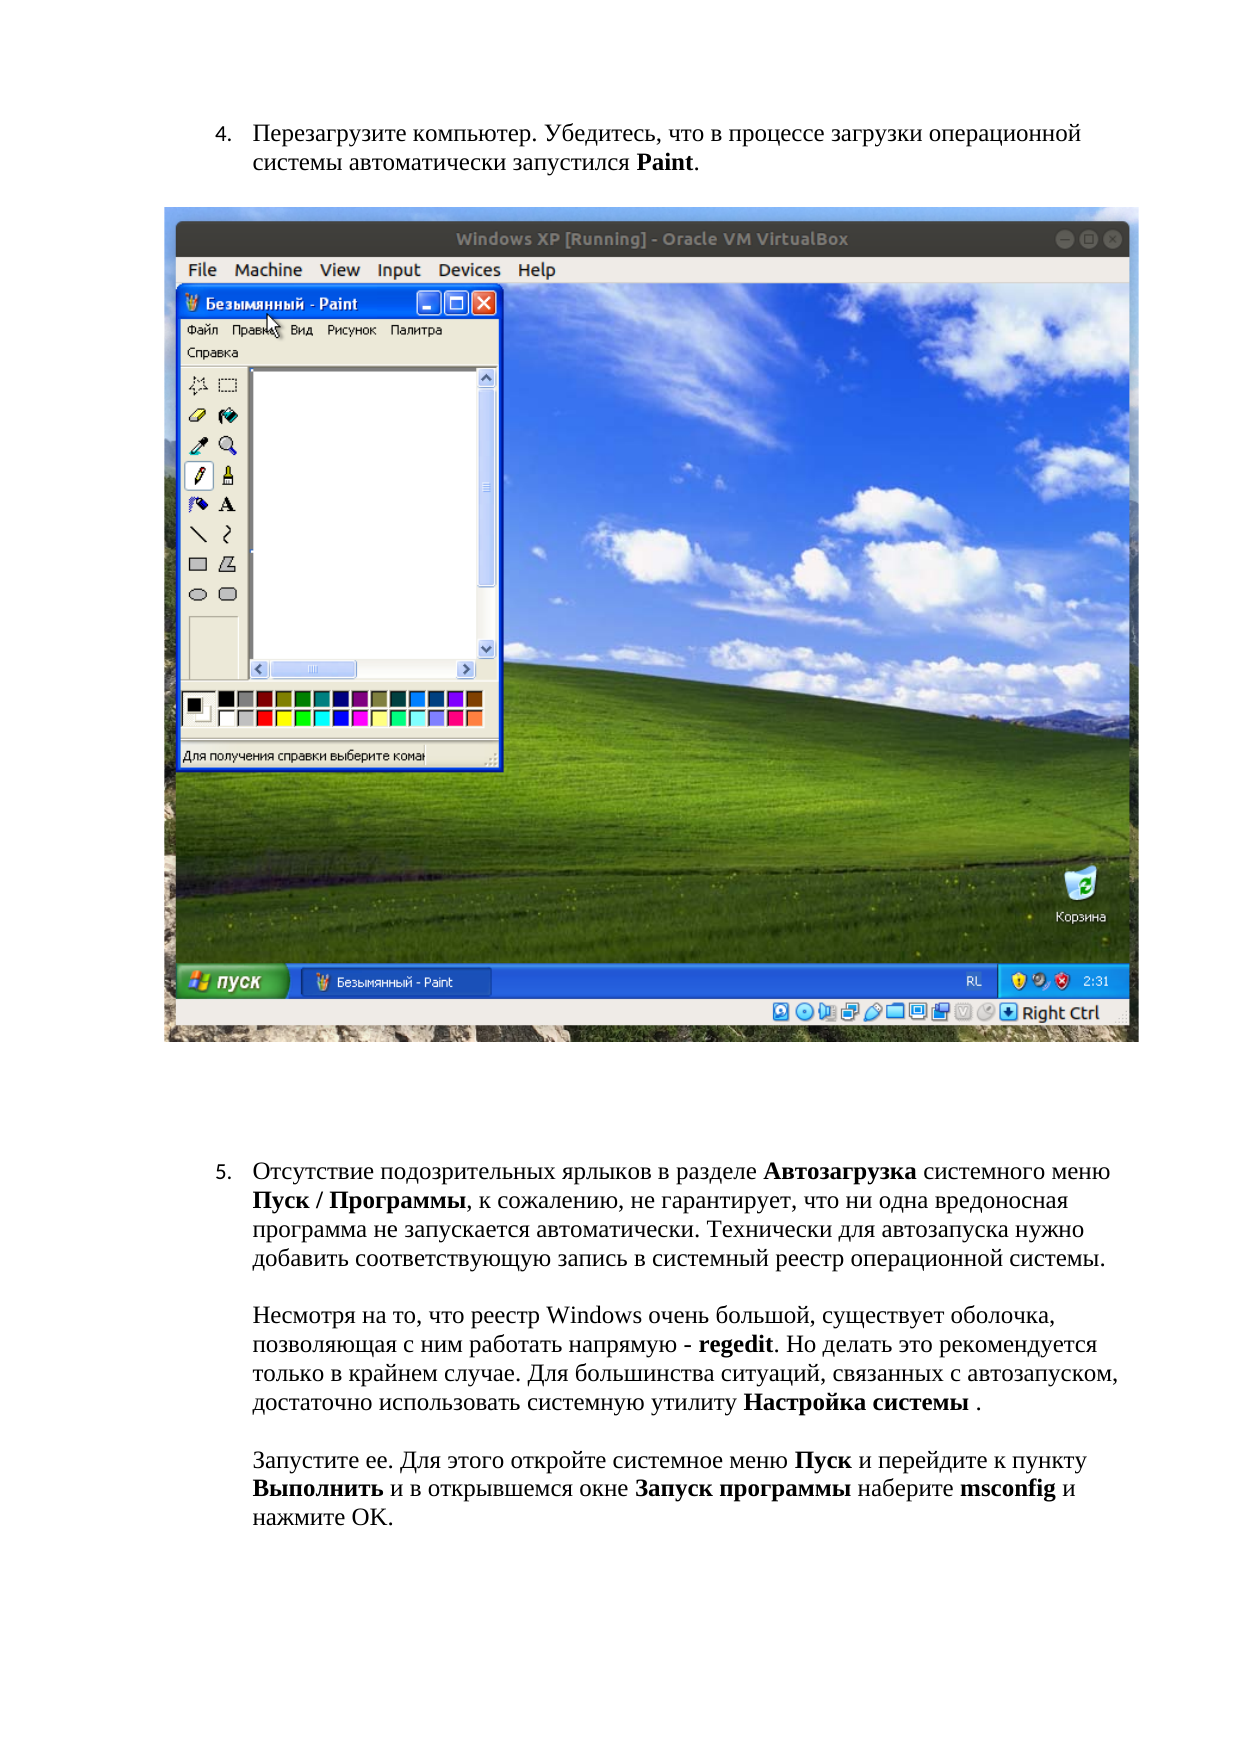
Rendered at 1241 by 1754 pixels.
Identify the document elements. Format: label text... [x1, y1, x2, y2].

text Запустите ее. Для этого откройте системное меню Пуск и перейдите к пункту Выполнить и в открывшемся окне Запуск программы наберите msconfig и нажмите OK. [252, 1445, 1152, 1531]
picture [164, 207, 1139, 1042]
text Несмотря на то, что реестр Windows очень большой, существует оболочка, позволяющая с ним работать напрямую - regedit. Но делать это рекомендуется только в крайнем случае. Для большинства ситуаций, связанных с автозапуском, достаточно использовать системную утилиту Настройка системы . [252, 1301, 1152, 1416]
list Перезагрузите компьютер. Убедитесь, что в процессе загрузки операционной системы автоматически запустился Paint. [215, 118, 1152, 176]
list Отсутствие подозрительных ярлыков в разделе Автозагрузка системного меню Пуск / Программы, к сожалению, не гарантирует, что ни одна вредоносная программа не запускается автоматически. Технически для автозапуска нужно добавить соответствующую запись в системный реестр операционной системы. [215, 1156, 1152, 1271]
